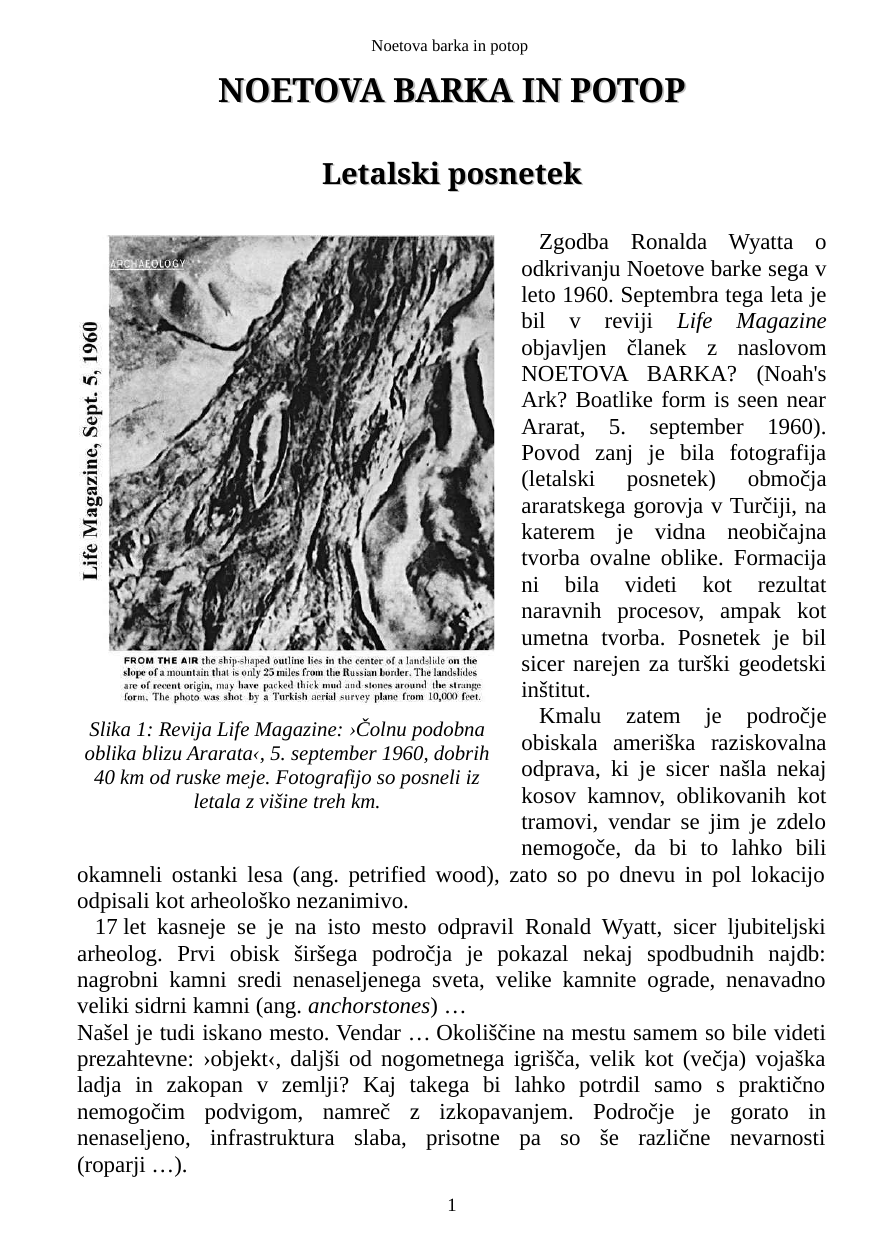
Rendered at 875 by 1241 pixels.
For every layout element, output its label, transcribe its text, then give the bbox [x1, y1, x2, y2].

text 17 let kasneje se je na isto mesto odpravil Ronald Wyatt, sicer ljubiteljski arheolog. Prvi obisk širšega področja je pokazal nekaj spodbudnih najdb: nagrobni kamni sredi nenaseljenega sveta, velike kamnite ograde, nenavadno veliki sidrni kamni (ang. anchorstones) … [77, 913, 827, 1019]
subtitle Noetova barka in potop [77, 66, 827, 112]
text Kmalu zatem je področje obiskala ameriška raziskovalna odprava, ki je sicer našla nekaj kosov kamnov, oblikovanih kot tramovi, vendar se jim je zdelo nemogoče, da bi to lahko bili okamneli ostanki lesa (ang. petrified wood), zato so po dnevu in pol lokacijo odpisali kot arheološko nezanimivo. [77, 703, 827, 913]
subtitle Letalski posnetek [77, 153, 827, 193]
text Našel je tudi iskano mesto. Vendar … Okoliščine na mestu samem so bile videti prezahtevne: ›objekt‹, daljši od nogometnega igrišča, velik kot (večja) vojaška ladja in zakopan v zemlji? Kaj takega bi lahko potrdil samo s praktično nemogočim podvigom, namreč z izkopavanjem. Področje je gorato in nenaseljeno, infrastruktura slaba, prisotne pa so še različne nevarnosti (roparji …). [77, 1019, 827, 1177]
text Zgodba Ronalda Wyatta o odkrivanju Noetove barke sega v leto 1960. Septembra tega leta je bil v reviji Life Magazine objavljen članek z naslovom NOETOVA BARKA? (Noah's Ark? Boatlike form is seen near Ararat, 5. september 1960). Povod zanj je bila fotografija (letalski posnetek) območja araratskega gorovja v Turčiji, na katerem je vidna neobičajna tvorba ovalne oblike. Formacija ni bila videti kot rezultat naravnih procesov, ampak kot umetna tvorba. Posnetek je bil sicer narejen za turški geodetski inštitut. [70, 226, 827, 822]
picture [79, 235, 495, 705]
text Slika 1: Revija Life Magazine: ›Čolnu podobna oblika blizu Ararata‹, 5. september 1960, dobrih 40 km od ruske meje. Fotografijo so posneli iz letala z višine treh km. [79, 705, 495, 813]
